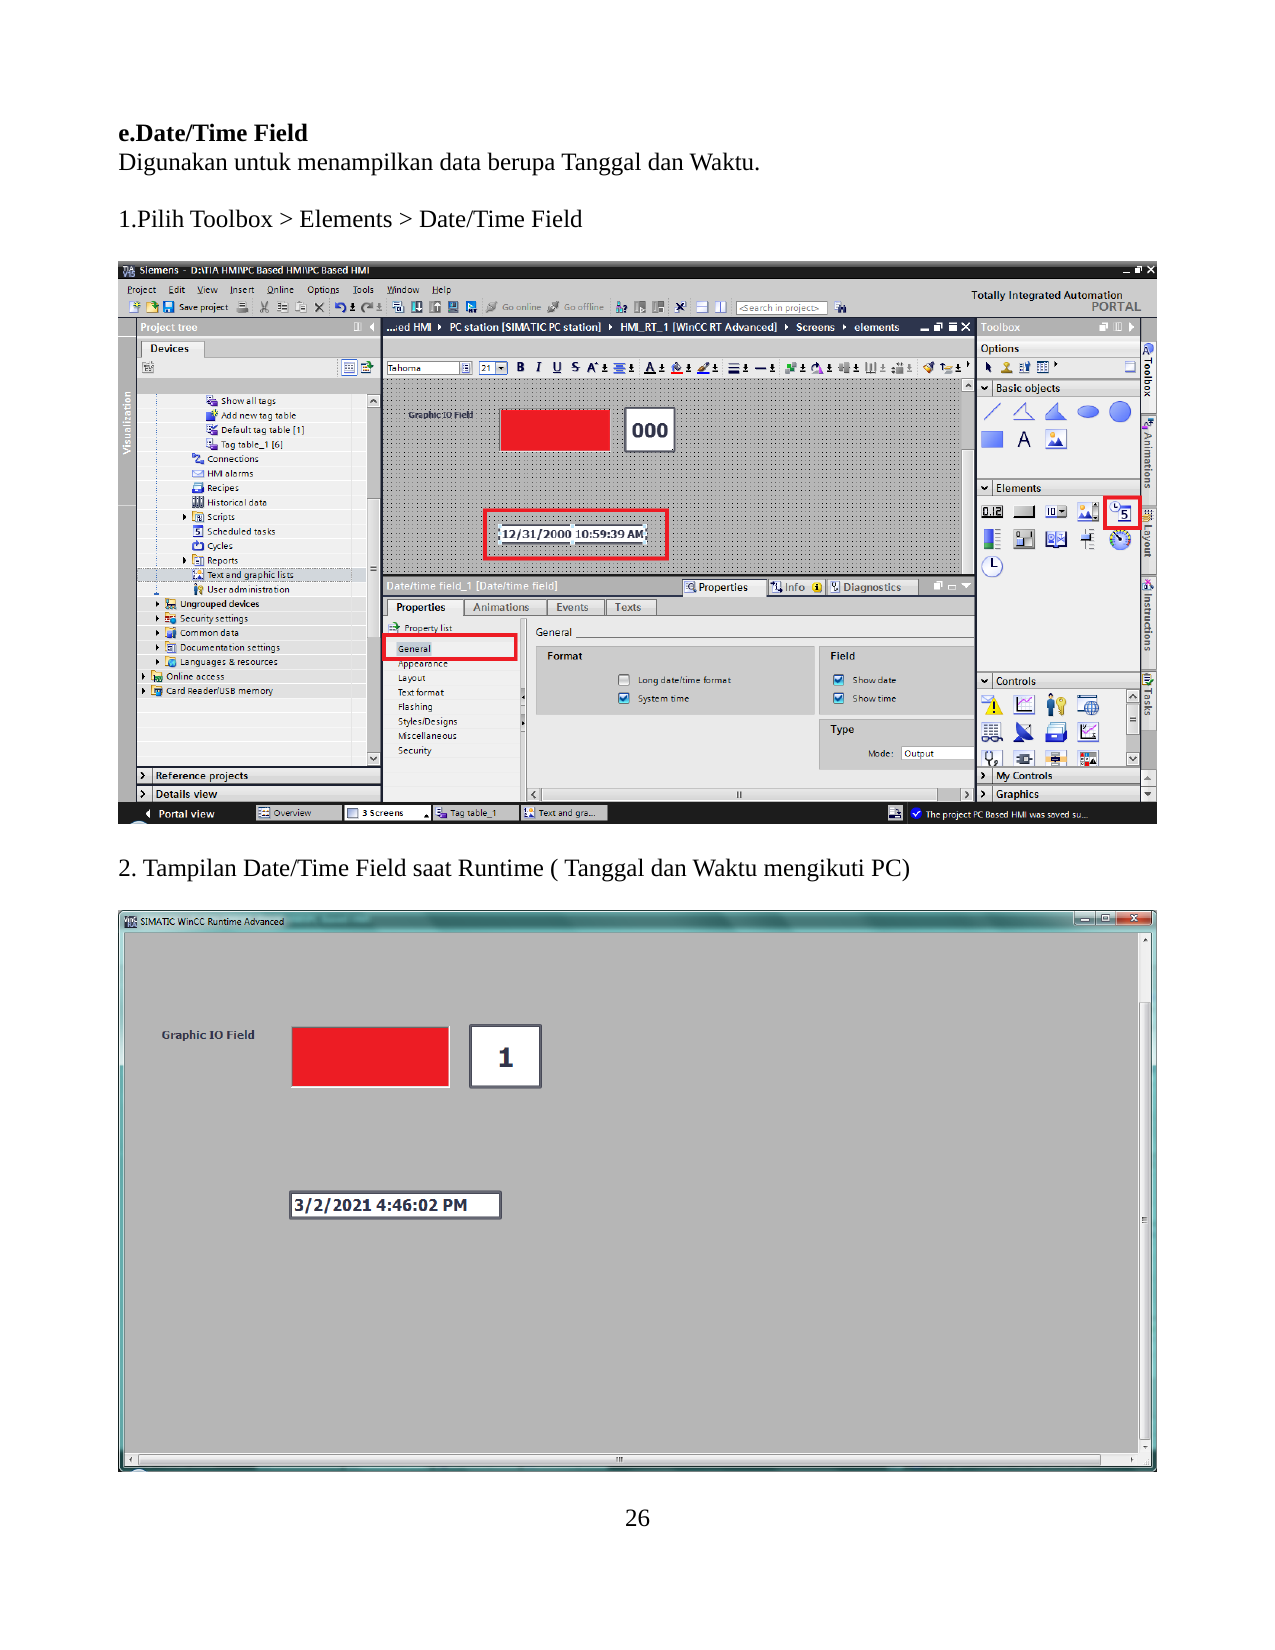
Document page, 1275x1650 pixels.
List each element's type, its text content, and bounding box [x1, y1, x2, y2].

text e.Date/Time Field [118, 118, 1157, 147]
picture [118, 261, 1157, 824]
text 1.Pilih Toolbox > Elements > Date/Time Field [118, 204, 1157, 233]
text 2. Tampilan Date/Time Field saat Runtime ( Tanggal dan Waktu mengikuti PC) [118, 853, 1157, 881]
picture [118, 910, 1157, 1472]
text Digunakan untuk menampilkan data berupa Tanggal dan Waktu. [118, 147, 1157, 176]
